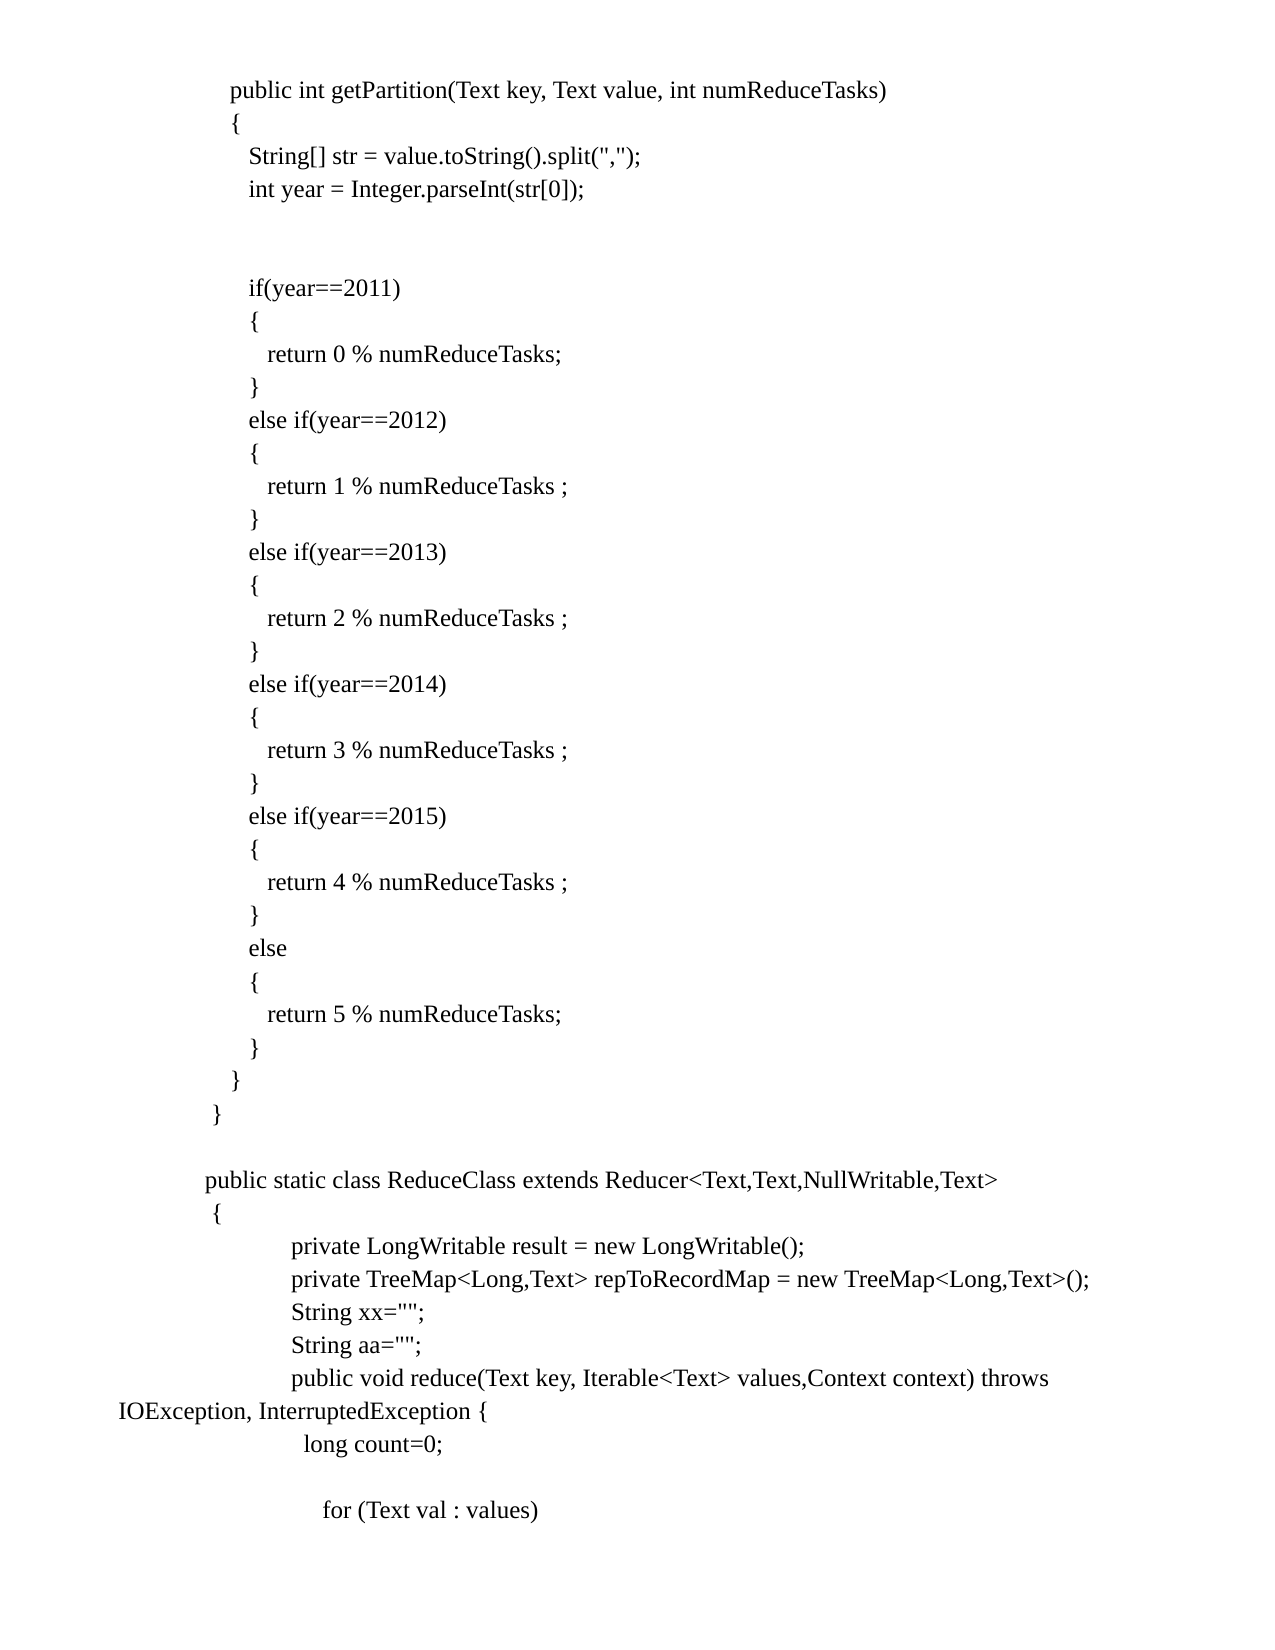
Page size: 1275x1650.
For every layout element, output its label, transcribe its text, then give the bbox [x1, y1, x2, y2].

text private TreeMap<Long,Text> repToRecordMap = new TreeMap<Long,Text>(); [118, 1264, 1157, 1292]
text private LongWritable result = new LongWritable(); [118, 1231, 1157, 1259]
text { [118, 834, 1157, 863]
text String aa=""; [118, 1330, 1157, 1358]
text String[] str = value.toString().split(","); [118, 141, 1157, 170]
text } [118, 1099, 1157, 1127]
text return 1 % numReduceTasks ; [118, 471, 1157, 500]
text return 3 % numReduceTasks ; [118, 735, 1157, 764]
text for (Text val : values) [118, 1495, 1157, 1524]
text { [118, 438, 1157, 467]
text } [118, 372, 1157, 401]
text { [118, 306, 1157, 335]
text } [118, 636, 1157, 665]
text public int getPartition(Text key, Text value, int numReduceTasks) [118, 75, 1157, 104]
text { [118, 108, 1157, 137]
text else if(year==2014) [118, 669, 1157, 698]
text if(year==2011) [118, 273, 1157, 302]
text { [118, 570, 1157, 599]
text String xx=""; [118, 1297, 1157, 1326]
text else if(year==2015) [118, 801, 1157, 830]
text else [118, 933, 1157, 962]
text { [118, 967, 1157, 995]
text public static class ReduceClass extends Reducer<Text,Text,NullWritable,Text> [118, 1165, 1157, 1193]
text return 4 % numReduceTasks ; [118, 867, 1157, 896]
text int year = Integer.parseInt(str[0]); [118, 174, 1157, 203]
text } [118, 1033, 1157, 1061]
text return 5 % numReduceTasks; [118, 999, 1157, 1028]
text long count=0; [118, 1429, 1157, 1458]
text else if(year==2013) [118, 537, 1157, 566]
text } [118, 504, 1157, 533]
text } [118, 1066, 1157, 1094]
text return 0 % numReduceTasks; [118, 339, 1157, 368]
text { [118, 702, 1157, 731]
text } [118, 768, 1157, 797]
text public void reduce(Text key, Iterable<Text> values,Context context) throws IOException, InterruptedException { [118, 1363, 1157, 1424]
text return 2 % numReduceTasks ; [118, 603, 1157, 632]
text else if(year==2012) [118, 405, 1157, 434]
text { [118, 1198, 1157, 1226]
text } [118, 901, 1157, 929]
